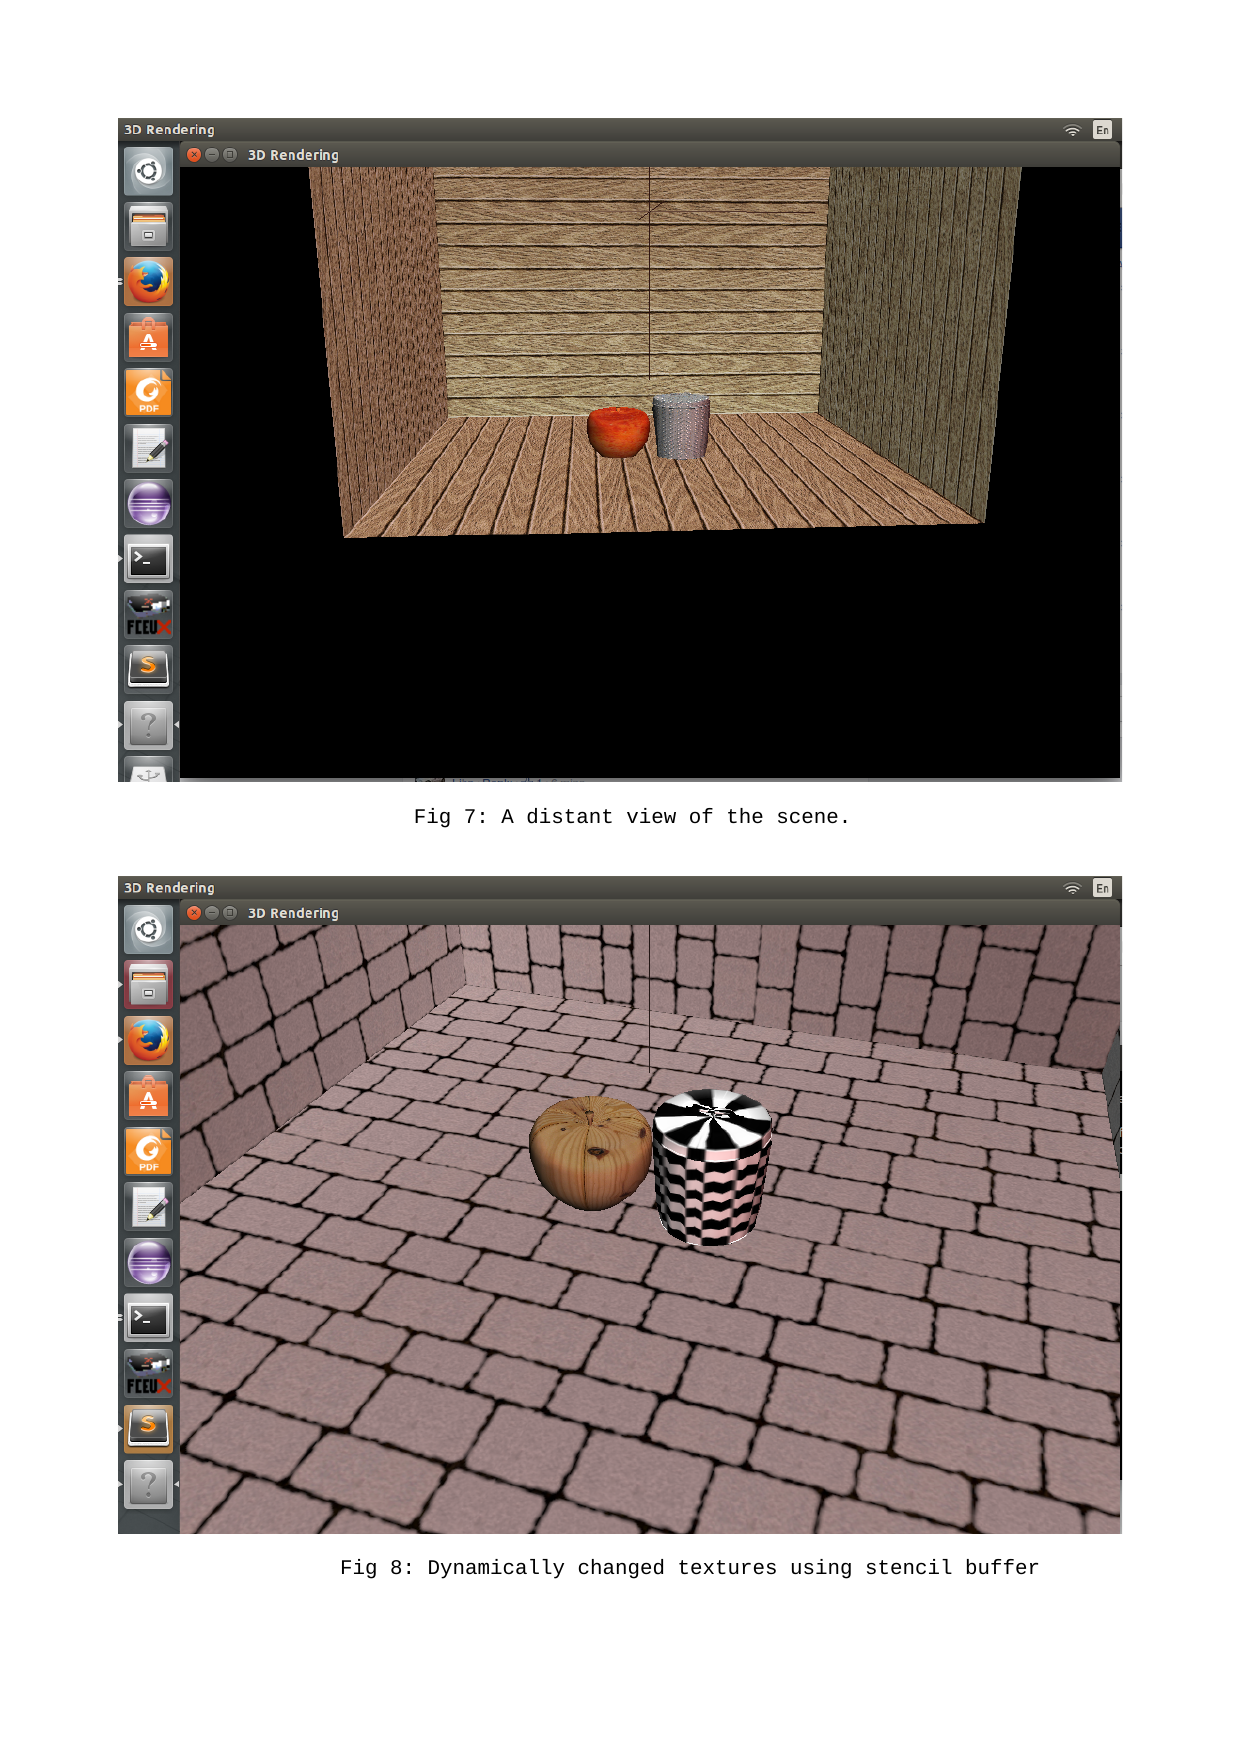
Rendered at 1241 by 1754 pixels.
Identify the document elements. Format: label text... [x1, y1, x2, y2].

picture [118, 118, 1123, 782]
text Fig 7: A distant view of the scene. [118, 806, 1122, 829]
picture [118, 876, 1123, 1534]
text Fig 8: Dynamically changed textures using stencil buffer [118, 1557, 1122, 1580]
